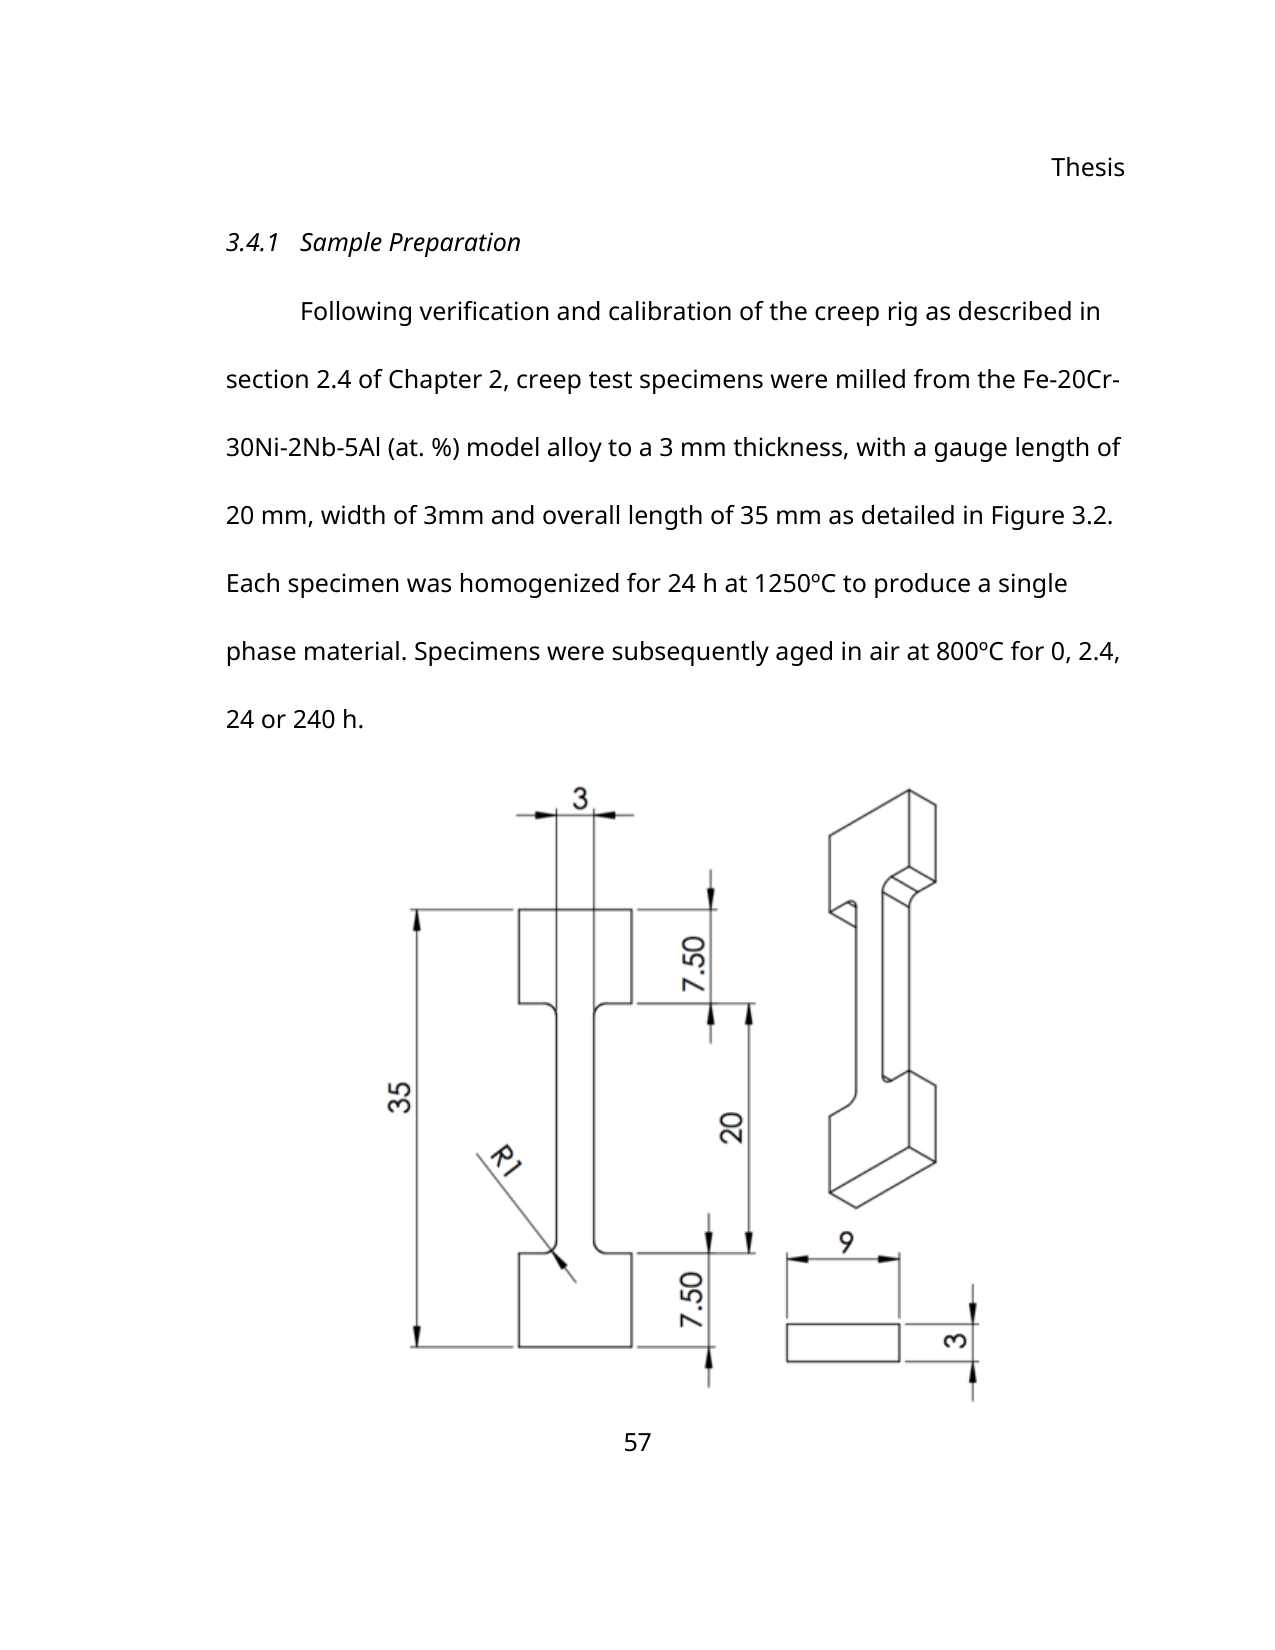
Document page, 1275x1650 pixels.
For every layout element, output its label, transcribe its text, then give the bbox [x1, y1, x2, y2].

text Following verification and calibration of the creep rig as described in section 2.4 of Chapter 2, creep test specimens were milled from the Fe-20Cr-30Ni-2Nb-5Al (at. %) model alloy to a 3 mm thickness, with a gauge length of 20 mm, width of 3mm and overall length of 35 mm as detailed in Figure 3.2. Each specimen was homogenized for 24 h at 1250ºC to produce a single phase material. Specimens were subsequently aged in air at 800ºC for 0, 2.4, 24 or 240 h. [224, 293, 1125, 736]
text 3.4.1 Sample Preparation [224, 225, 1125, 259]
picture [370, 770, 980, 1404]
